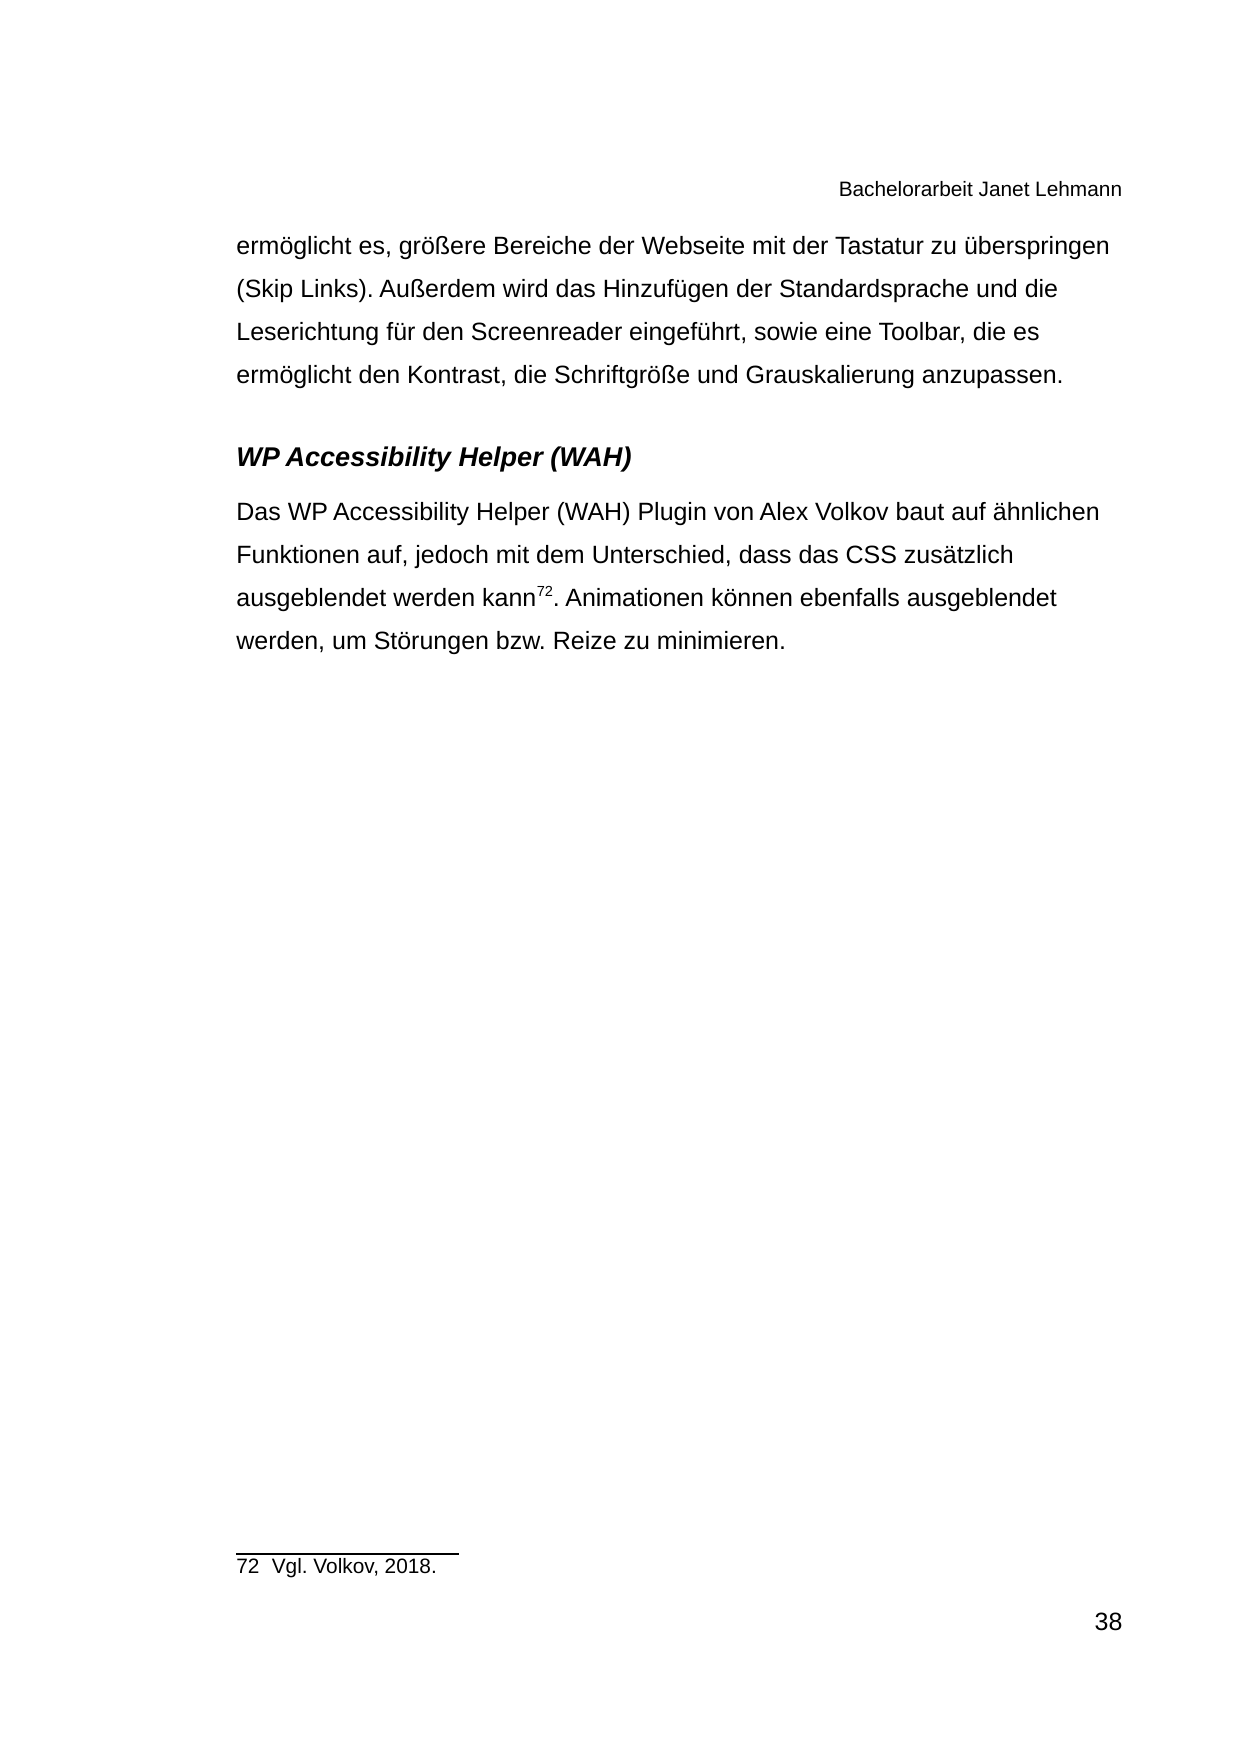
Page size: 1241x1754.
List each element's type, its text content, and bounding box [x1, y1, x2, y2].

text Das WP Accessibility Helper (WAH) Plugin von Alex Volkov baut auf ähnlichen Funktionen auf, jedoch mit dem Unterschied, dass das CSS zusätzlich ausgeblendet werden kann. Animationen können ebenfalls ausgeblendet werden, um Störungen bzw. Reize zu minimieren. [236, 497, 1122, 655]
text ermöglicht es, größere Bereiche der Webseite mit der Tastatur zu überspringen (Skip Links). Außerdem wird das Hinzufügen der Standardsprache und die Leserichtung für den Screenreader eingeführt, sowie eine Toolbar, die es ermöglicht den Kontrast, die Schriftgröße und Grauskalierung anzupassen. [236, 231, 1122, 389]
text Vgl. Volkov, 2018. [236, 1554, 1122, 1578]
subtitle WP Accessibility Helper (WAH) [236, 441, 1122, 472]
